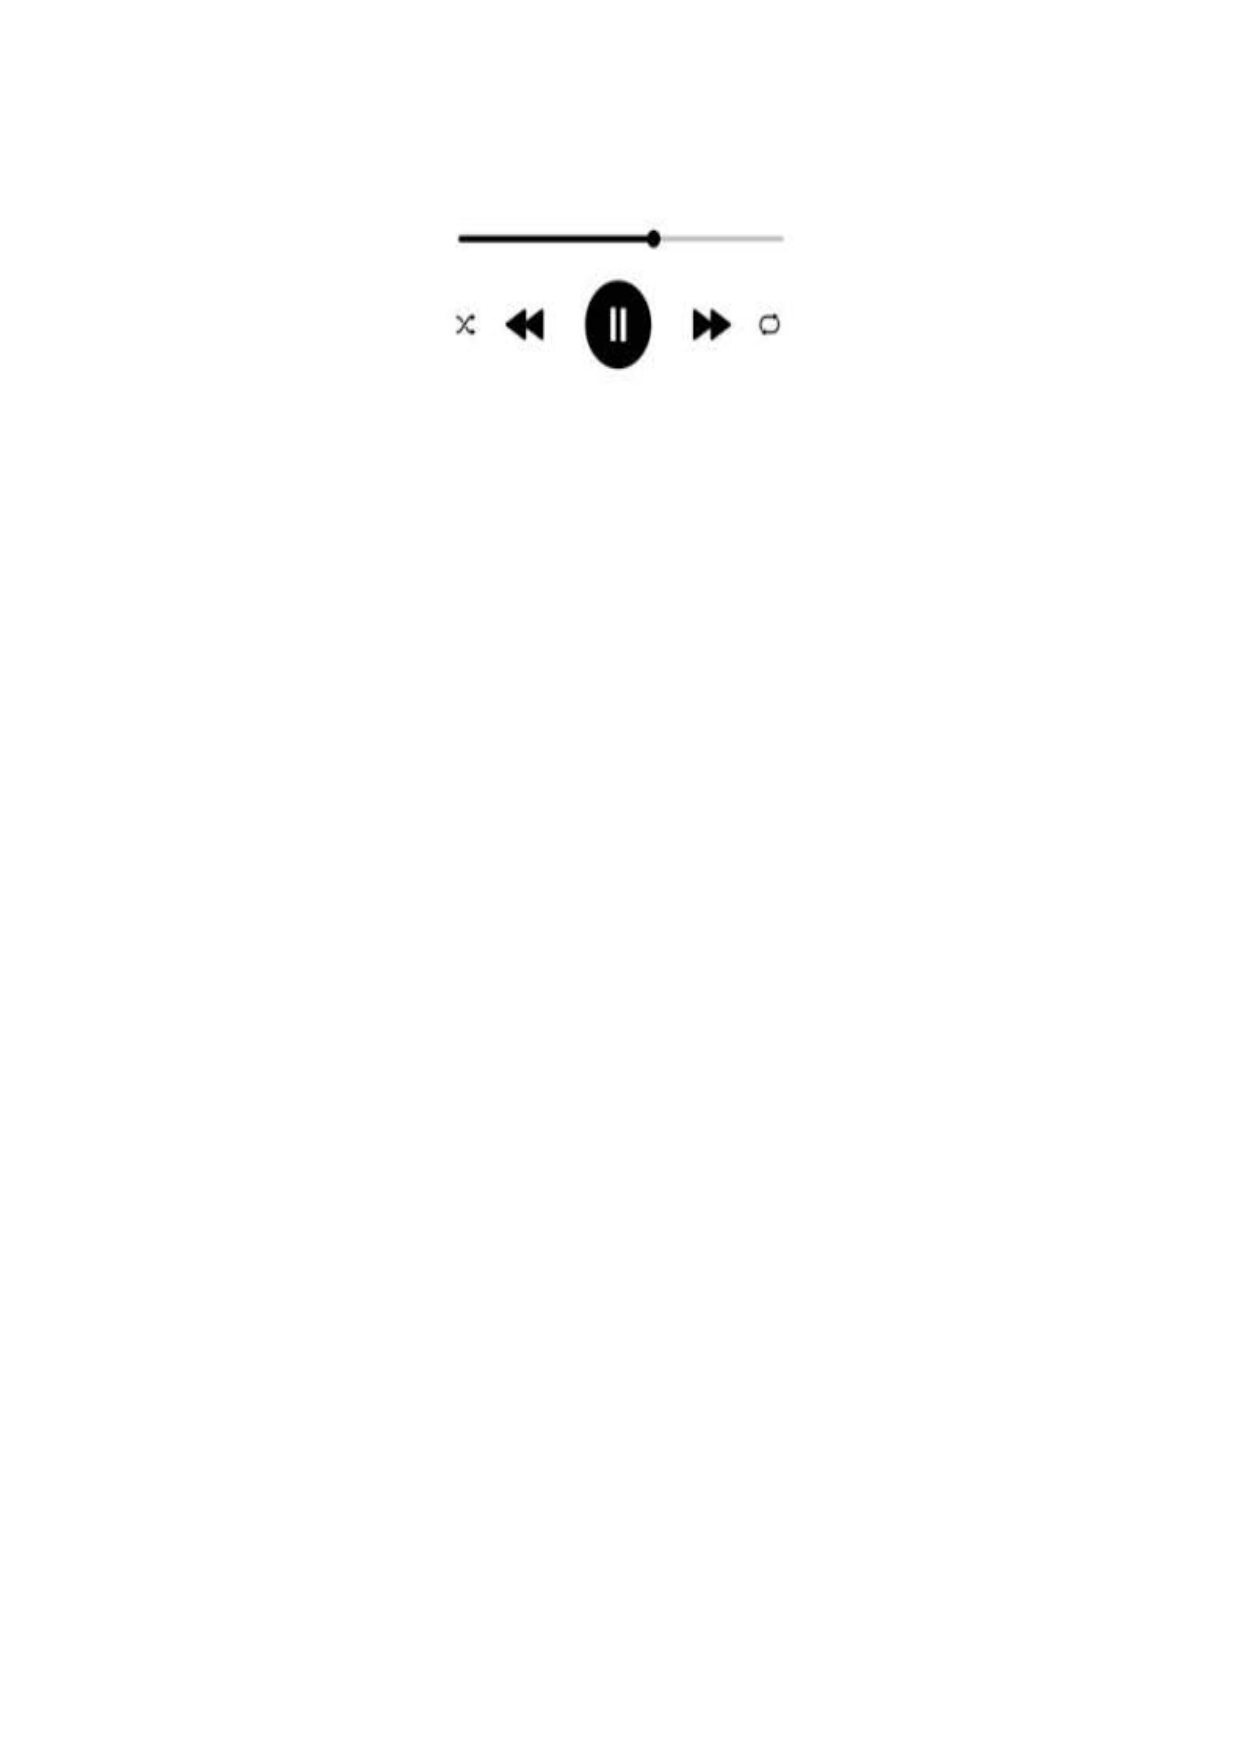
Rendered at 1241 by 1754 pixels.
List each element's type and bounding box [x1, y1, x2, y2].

picture [393, 118, 847, 482]
